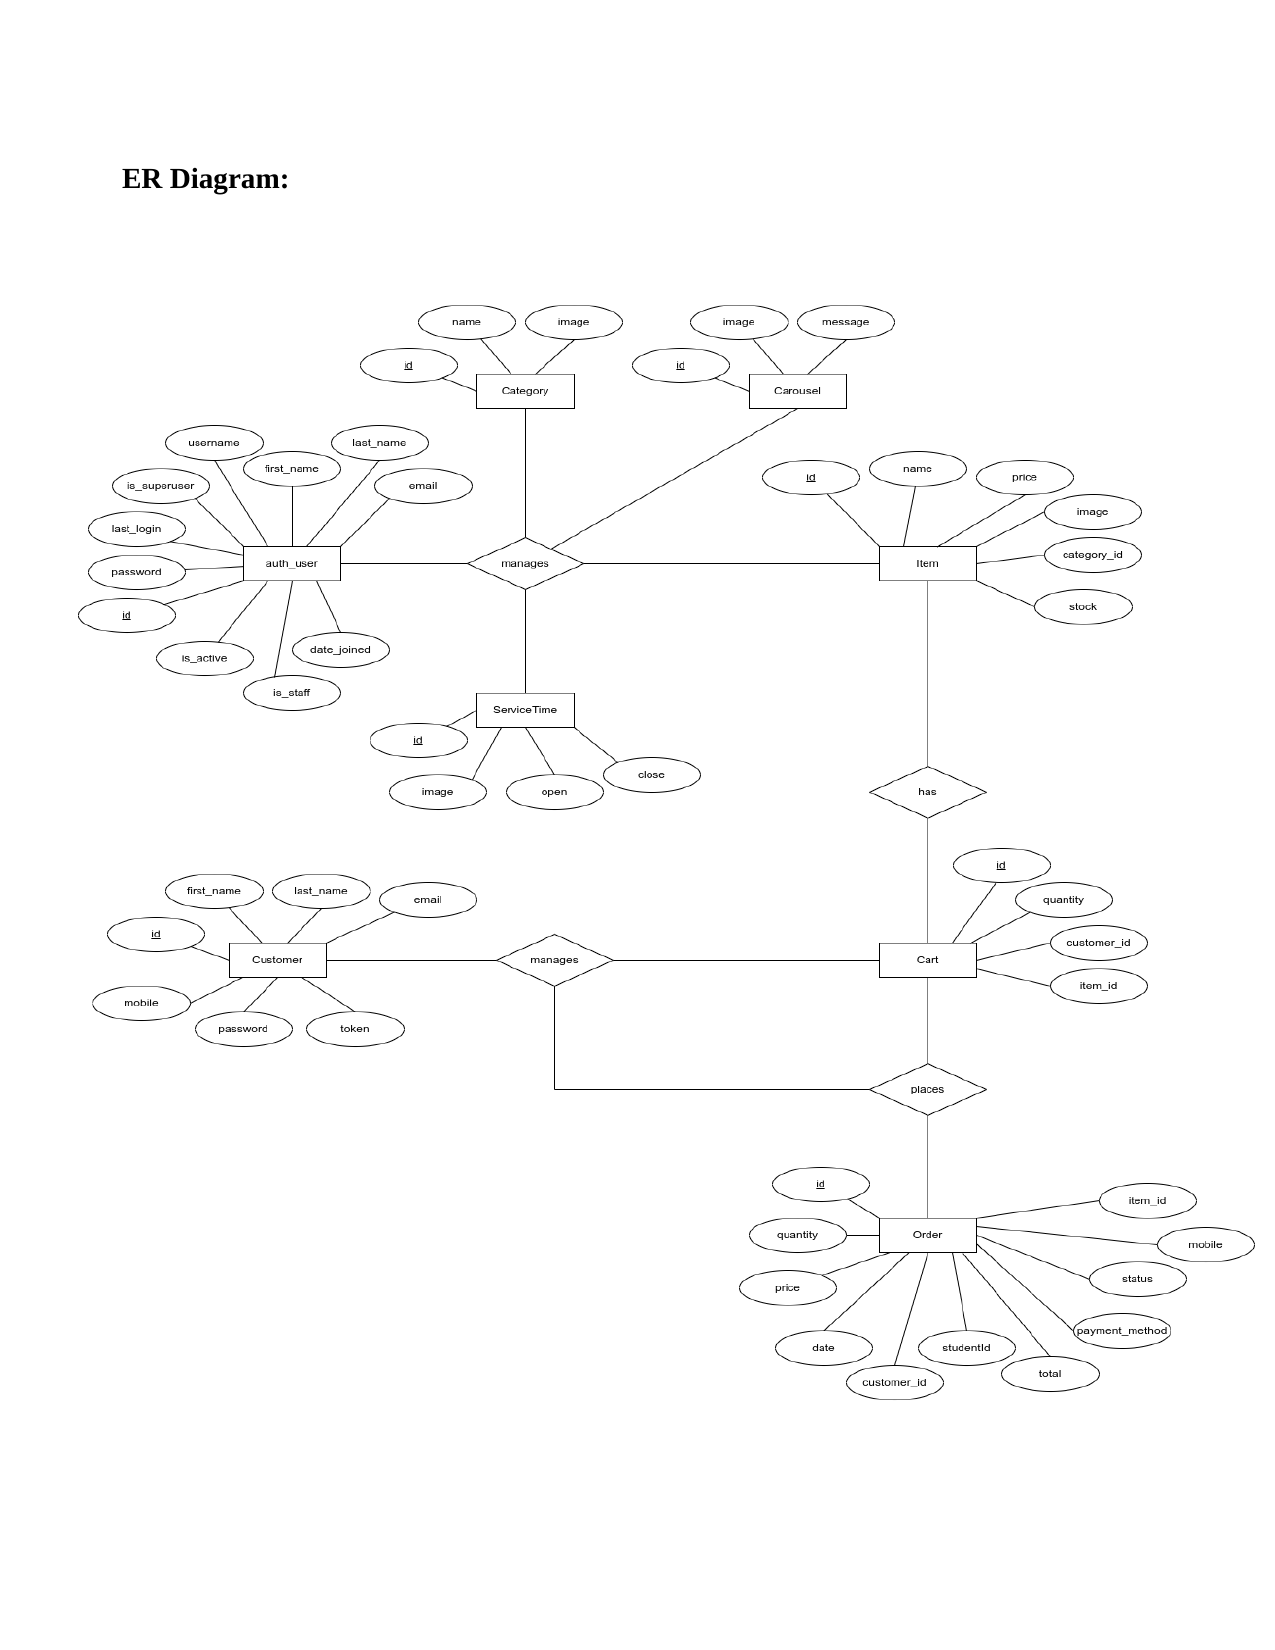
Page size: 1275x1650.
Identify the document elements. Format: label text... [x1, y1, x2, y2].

text ER Diagram: [122, 161, 1144, 194]
picture [58, 288, 1275, 1418]
